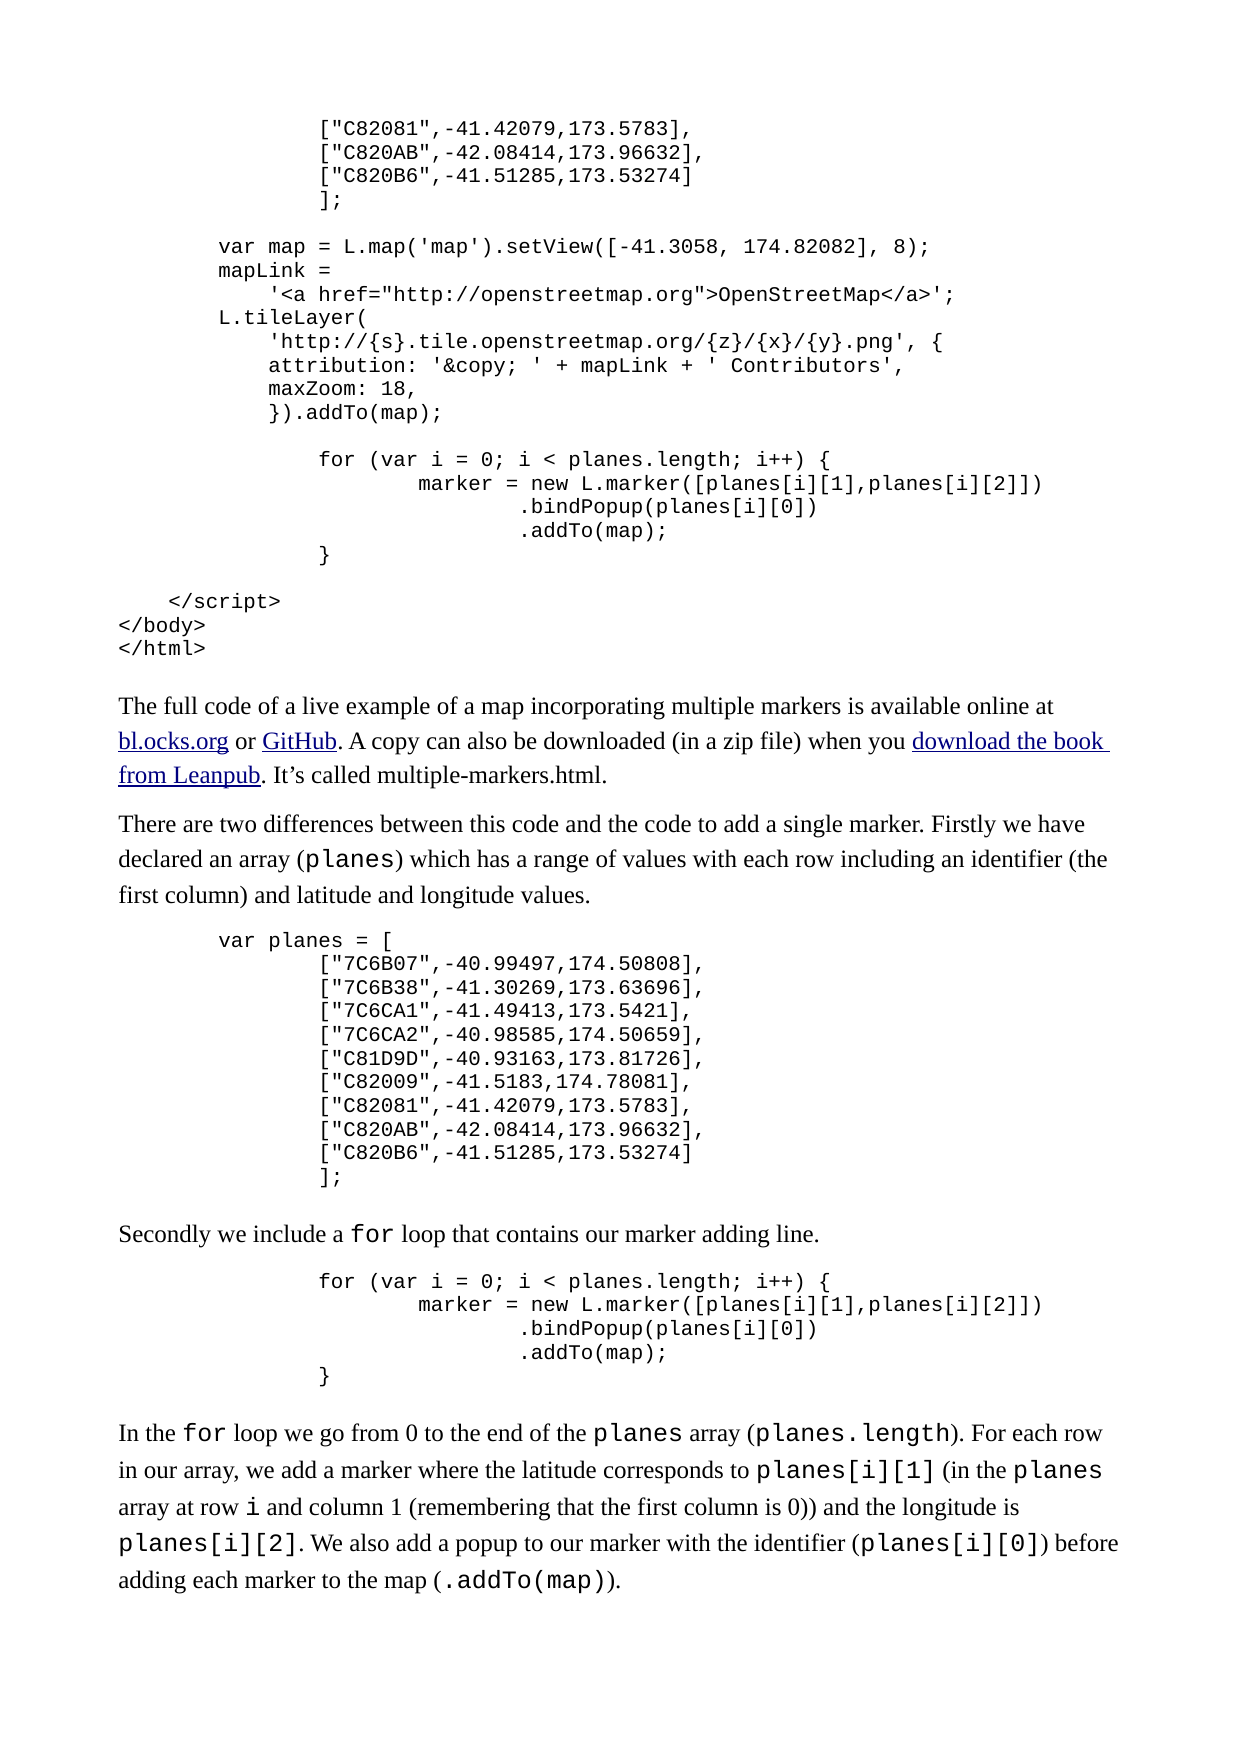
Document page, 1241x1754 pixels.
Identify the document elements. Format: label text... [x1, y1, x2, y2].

text .bindPopup(planes[i][0]) [118, 1318, 1122, 1342]
text for (var i = 0; i < planes.length; i++) { [118, 1271, 1122, 1294]
text ["7C6CA1",-41.49413,173.5421], [118, 1001, 1122, 1024]
text 'http://{s}.tile.openstreetmap.org/{z}/{x}/{y}.png', { [118, 331, 1122, 354]
text .bindPopup(planes[i][0]) [118, 496, 1122, 520]
text mapLink = [118, 260, 1122, 284]
text ]; [118, 189, 1122, 213]
text The full code of a live example of a map incorporating multiple markers is available online at bl.ocks.org or GitHub. A copy can also be downloaded (in a zip file) when you download the book from Leanpub. It’s called multiple-markers.html. [118, 691, 1122, 789]
text In the for loop we go from 0 to the end of the planes array (planes.length). For each row in our array, we add a marker where the latitude corresponds to planes[i][1] (in the planes array at row i and column 1 (remembering that the first column is 0)) and the longitude is planes[i][2]. We also add a popup to our marker with the identifier (planes[i][0]) before adding each marker to the map (.addTo(map)). [118, 1418, 1122, 1596]
text .addTo(map); [118, 1342, 1122, 1365]
text } [118, 1365, 1122, 1389]
text } [118, 544, 1122, 567]
text ["7C6B38",-41.30269,173.63696], [118, 977, 1122, 1001]
text attribution: '&copy; ' + mapLink + ' Contributors', [118, 354, 1122, 378]
text }).addTo(map); [118, 402, 1122, 426]
text ["C81D9D",-40.93163,173.81726], [118, 1048, 1122, 1071]
text ["C820AB",-42.08414,173.96632], [118, 1119, 1122, 1142]
text ["C82009",-41.5183,174.78081], [118, 1071, 1122, 1095]
text ]; [118, 1166, 1122, 1190]
text ["C820B6",-41.51285,173.53274] [118, 1142, 1122, 1166]
text </html> [118, 638, 1122, 662]
text L.tileLayer( [118, 307, 1122, 331]
text Secondly we include a for loop that contains our marker adding line. [118, 1219, 1122, 1250]
text ["7C6B07",-40.99497,174.50808], [118, 953, 1122, 977]
text ["C820AB",-42.08414,173.96632], [118, 142, 1122, 165]
text marker = new L.marker([planes[i][1],planes[i][2]]) [118, 1294, 1122, 1318]
text .addTo(map); [118, 520, 1122, 544]
text ["C82081",-41.42079,173.5783], [118, 118, 1122, 142]
text marker = new L.marker([planes[i][1],planes[i][2]]) [118, 473, 1122, 496]
text maxZoom: 18, [118, 378, 1122, 402]
text ["C82081",-41.42079,173.5783], [118, 1095, 1122, 1119]
text ["C820B6",-41.51285,173.53274] [118, 165, 1122, 189]
text var map = L.map('map').setView([-41.3058, 174.82082], 8); [118, 236, 1122, 260]
text </script> [118, 591, 1122, 615]
text for (var i = 0; i < planes.length; i++) { [118, 449, 1122, 473]
text </body> [118, 615, 1122, 638]
text There are two differences between this code and the code to add a single marker. Firstly we have declared an array (planes) which has a range of values with each row including an identifier (the first column) and latitude and longitude values. [118, 809, 1122, 909]
text '<a href="http://openstreetmap.org">OpenStreetMap</a>'; [118, 284, 1122, 307]
text ["7C6CA2",-40.98585,174.50659], [118, 1024, 1122, 1048]
text var planes = [ [118, 929, 1122, 953]
